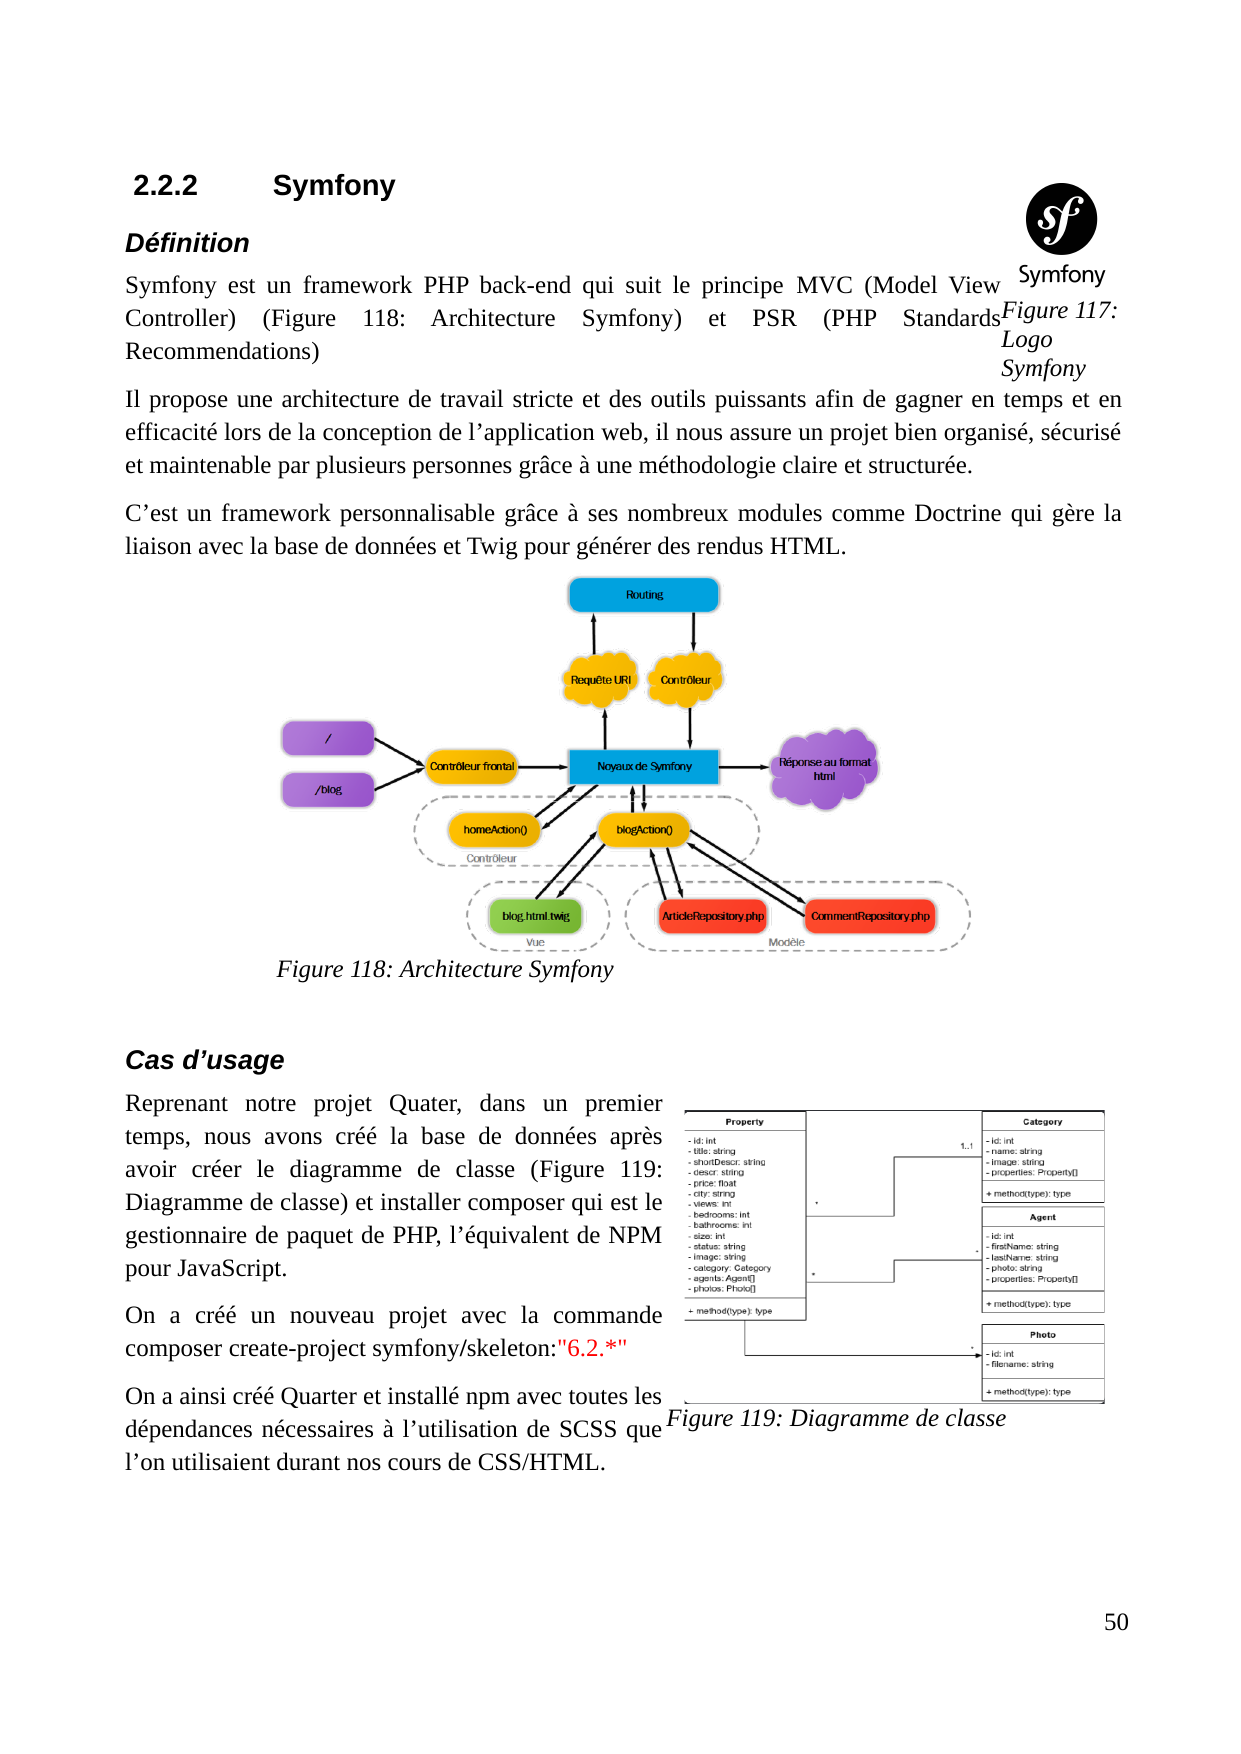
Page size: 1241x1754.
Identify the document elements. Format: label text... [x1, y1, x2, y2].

text On a créé un nouveau projet avec la commande composer create-project symfony/skeleton:"6.2.*" [125, 1301, 666, 1362]
text On a ainsi créé Quarter et installé npm avec toutes les dépendances nécessaires à l’utilisation de SCSS que l’on utilisaient durant nos cours de CSS/HTML. [125, 1381, 1123, 1476]
text Reprenant notre projet Quater, dans un premier temps, nous avons créé la base de données après avoir créer le diagramme de classe (Figure 119: Diagramme de classe) et installer composer qui est le gestionnaire de paquet de PHP, l’équivalent de NPM pour JavaScript. [125, 1088, 1123, 1282]
subtitle Définition [125, 227, 1001, 258]
text C’est un framework personnalisable grâce à ses nombreux modules comme Doctrine qui gère la liaison avec la base de données et Twig pour générer des rendus HTML. [125, 498, 1123, 559]
picture [684, 1110, 1105, 1404]
text Figure 119: Diagramme de classe [666, 1110, 1123, 1432]
subtitle Cas d’usage [125, 1044, 1123, 1075]
picture [276, 572, 972, 955]
text Figure 118: Architecture Symfony [276, 955, 972, 983]
text Symfony est un framework PHP back-end qui suit le principe MVC (Model View Controller) (Figure 118: Architecture Symfony) et PSR (PHP Standards Recommendations) [125, 270, 1001, 365]
picture [1001, 173, 1123, 296]
text Il propose une architecture de travail stricte et des outils puissants afin de gagner en temps et en efficacité lors de la conception de l’application web, il nous assure un projet bien organisé, sécurisé et maintenable par plusieurs personnes grâce à une méthodologie claire et structurée. [125, 384, 1123, 479]
subtitle Symfony [125, 161, 1123, 202]
text Figure 117: Logo Symfony [1001, 296, 1123, 382]
